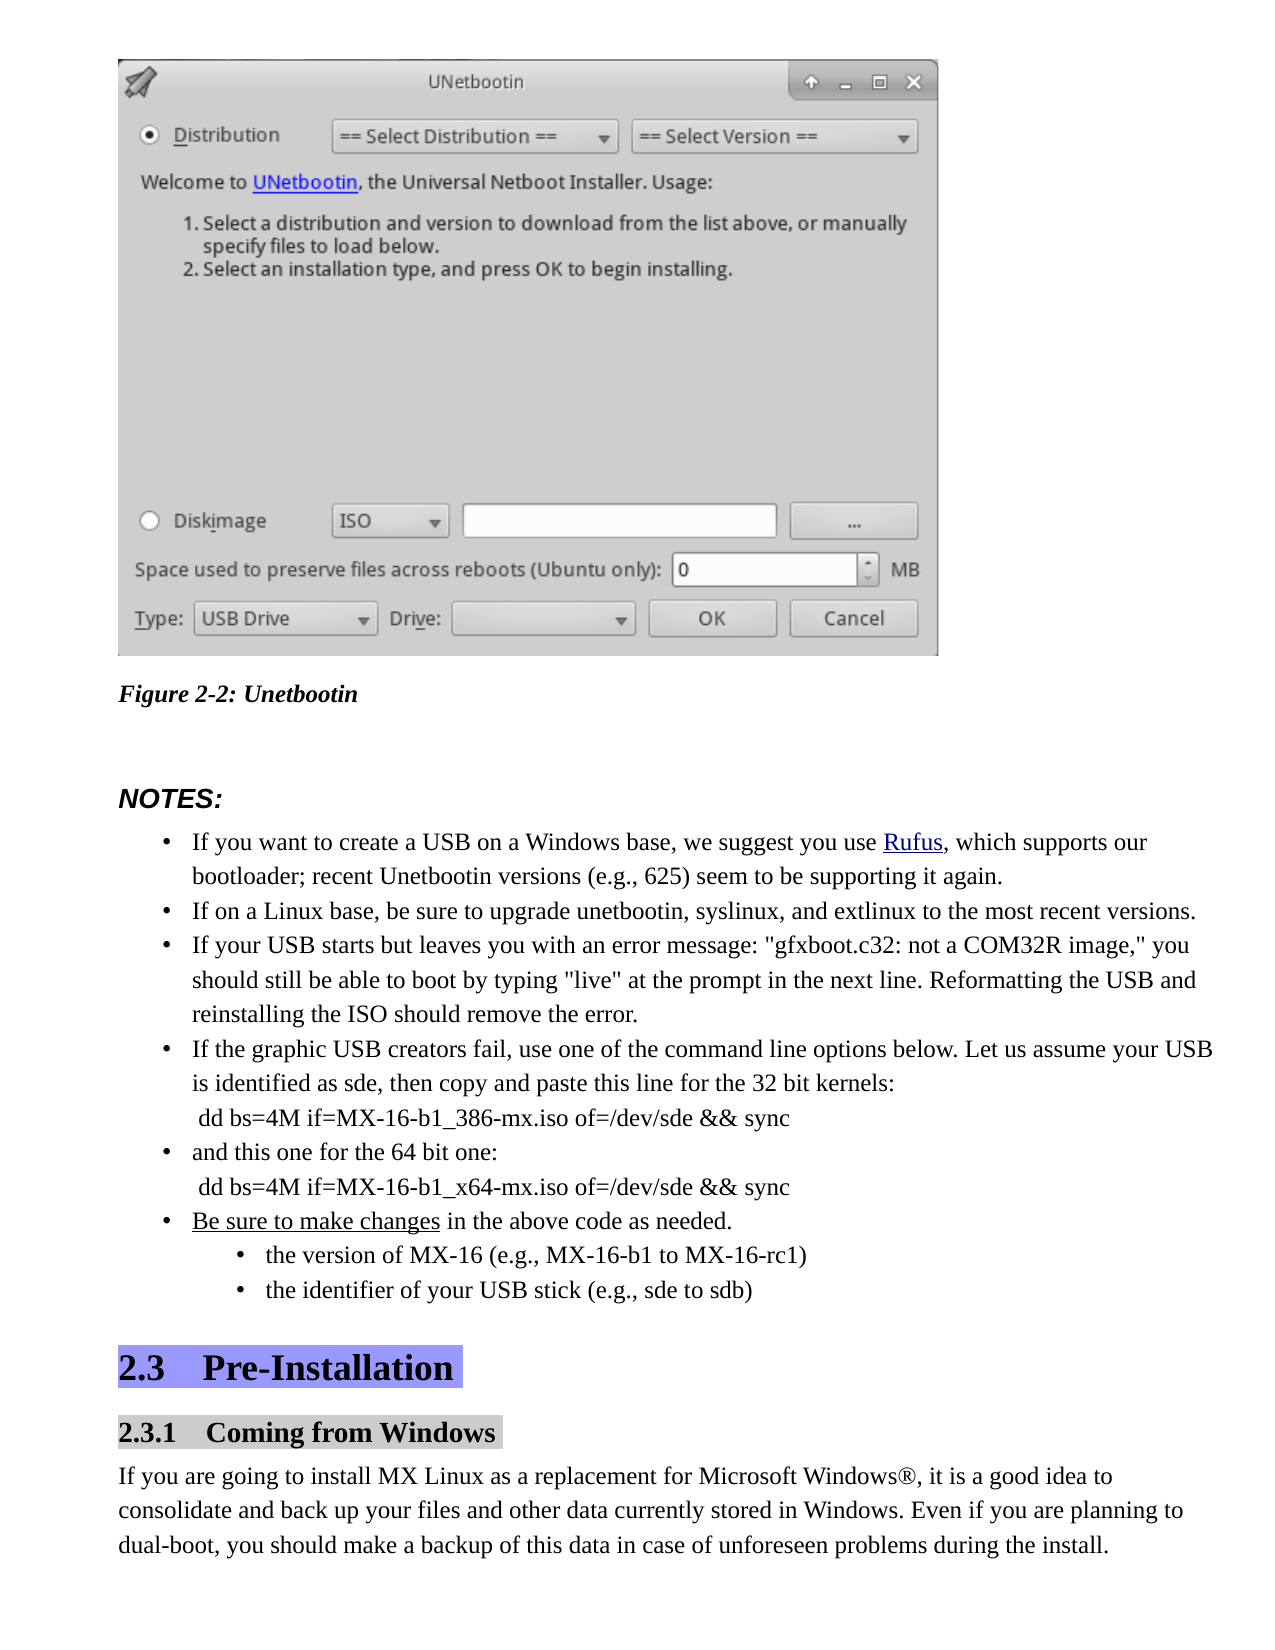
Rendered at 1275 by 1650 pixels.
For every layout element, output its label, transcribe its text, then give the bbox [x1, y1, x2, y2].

picture [118, 59, 939, 656]
subtitle 2.3.1 Coming from Windows [503, 1415, 1216, 1449]
list dd bs=4M if=MX-16-b1_x64-mx.iso of=/dev/sde && sync [162, 1172, 1216, 1200]
subtitle 2.3 Pre-Installation [463, 1345, 1216, 1388]
text If you are going to install MX Linux as a replacement for Microsoft Windows®, it is a good idea to consolidate and back up your files and other data currently stored in Windows. Even if you are planning to dual-boot, you should make a backup of this data in case of unforeseen problems during the install. [118, 1461, 1216, 1559]
list If on a Linux base, be sure to upgrade unetbootin, syslinux, and extlinux to the most recent versions. [162, 896, 1216, 924]
list If you want to create a USB on a Windows base, we suggest you use Rufus, which supports our bootloader; recent Unetbootin versions (e.g., 625) seem to be supporting it again. [162, 827, 1216, 890]
list If the graphic USB creators fail, use one of the command line options below. Let us assume your USB is identified as sde, then copy and paste this line for the 32 bit kernels: [162, 1034, 1216, 1097]
list and this one for the 64 bit one: [162, 1137, 1216, 1166]
list the version of MX-16 (e.g., MX-16-b1 to MX-16-rc1) [236, 1241, 1216, 1269]
list the identifier of your USB stick (e.g., sde to sdb) [236, 1275, 1216, 1304]
list dd bs=4M if=MX-16-b1_386-mx.iso of=/dev/sde && sync [162, 1103, 1216, 1131]
list If your USB starts but leaves you with an error message: "gfxboot.c32: not a COM32R image," you should still be able to boot by typing "live" at the prompt in the next line. Reformatting the USB and reinstalling the ISO should remove the error. [162, 930, 1216, 1028]
subtitle NOTES: [118, 782, 1216, 814]
text Figure 2-2: Unetbootin [118, 679, 1216, 708]
list Be sure to make changes in the above code as needed. [162, 1206, 1216, 1235]
